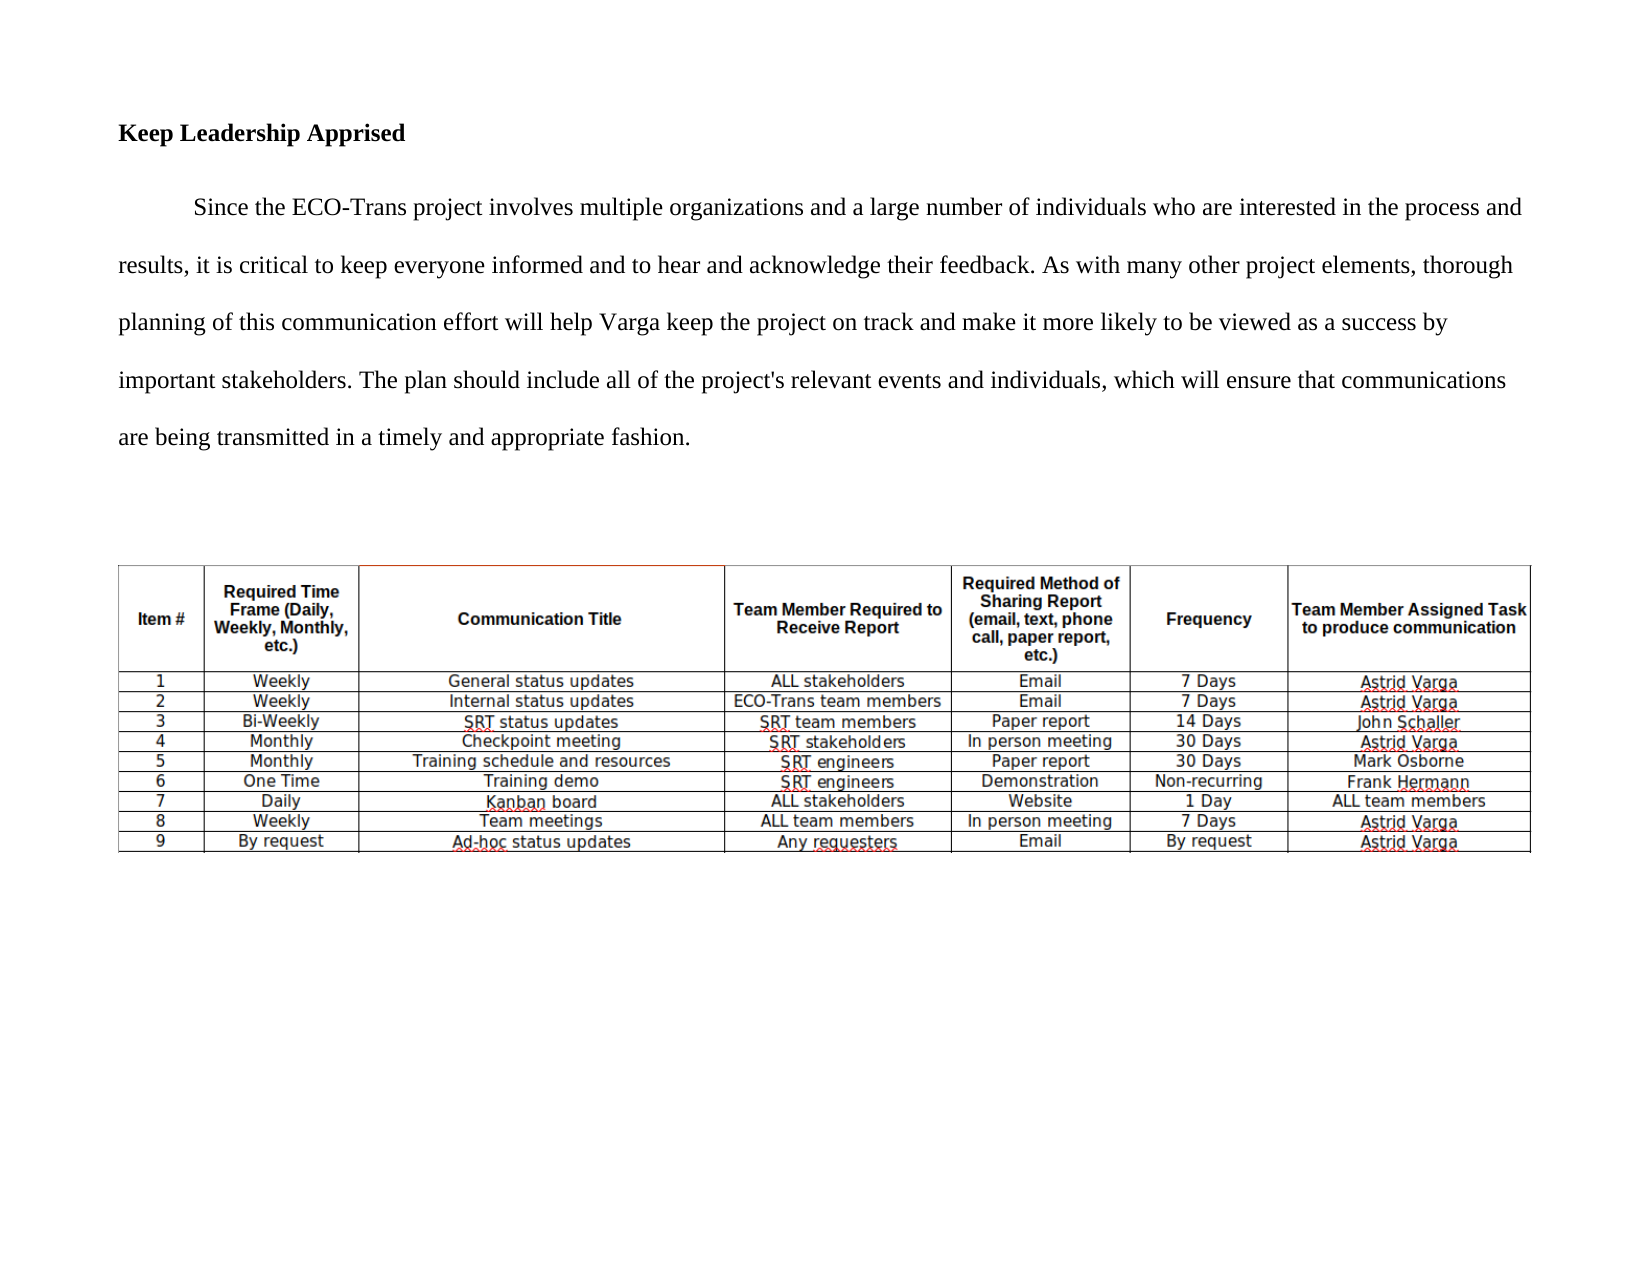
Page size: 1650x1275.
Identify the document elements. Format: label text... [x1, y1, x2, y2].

text Since the ECO-Trans project involves multiple organizations and a large number of individuals who are interested in the process and results, it is critical to keep everyone informed and to hear and acknowledge their feedback. As with many other project elements, thorough planning of this communication effort will help Varga keep the project on track and make it more likely to be viewed as a success by important stakeholders. The plan should include all of the project's relevant events and individuals, which will ensure that communications are being transmitted in a timely and appropriate fashion. [118, 192, 1532, 451]
picture [118, 565, 1532, 853]
text Keep Leadership Apprised [118, 118, 1532, 147]
